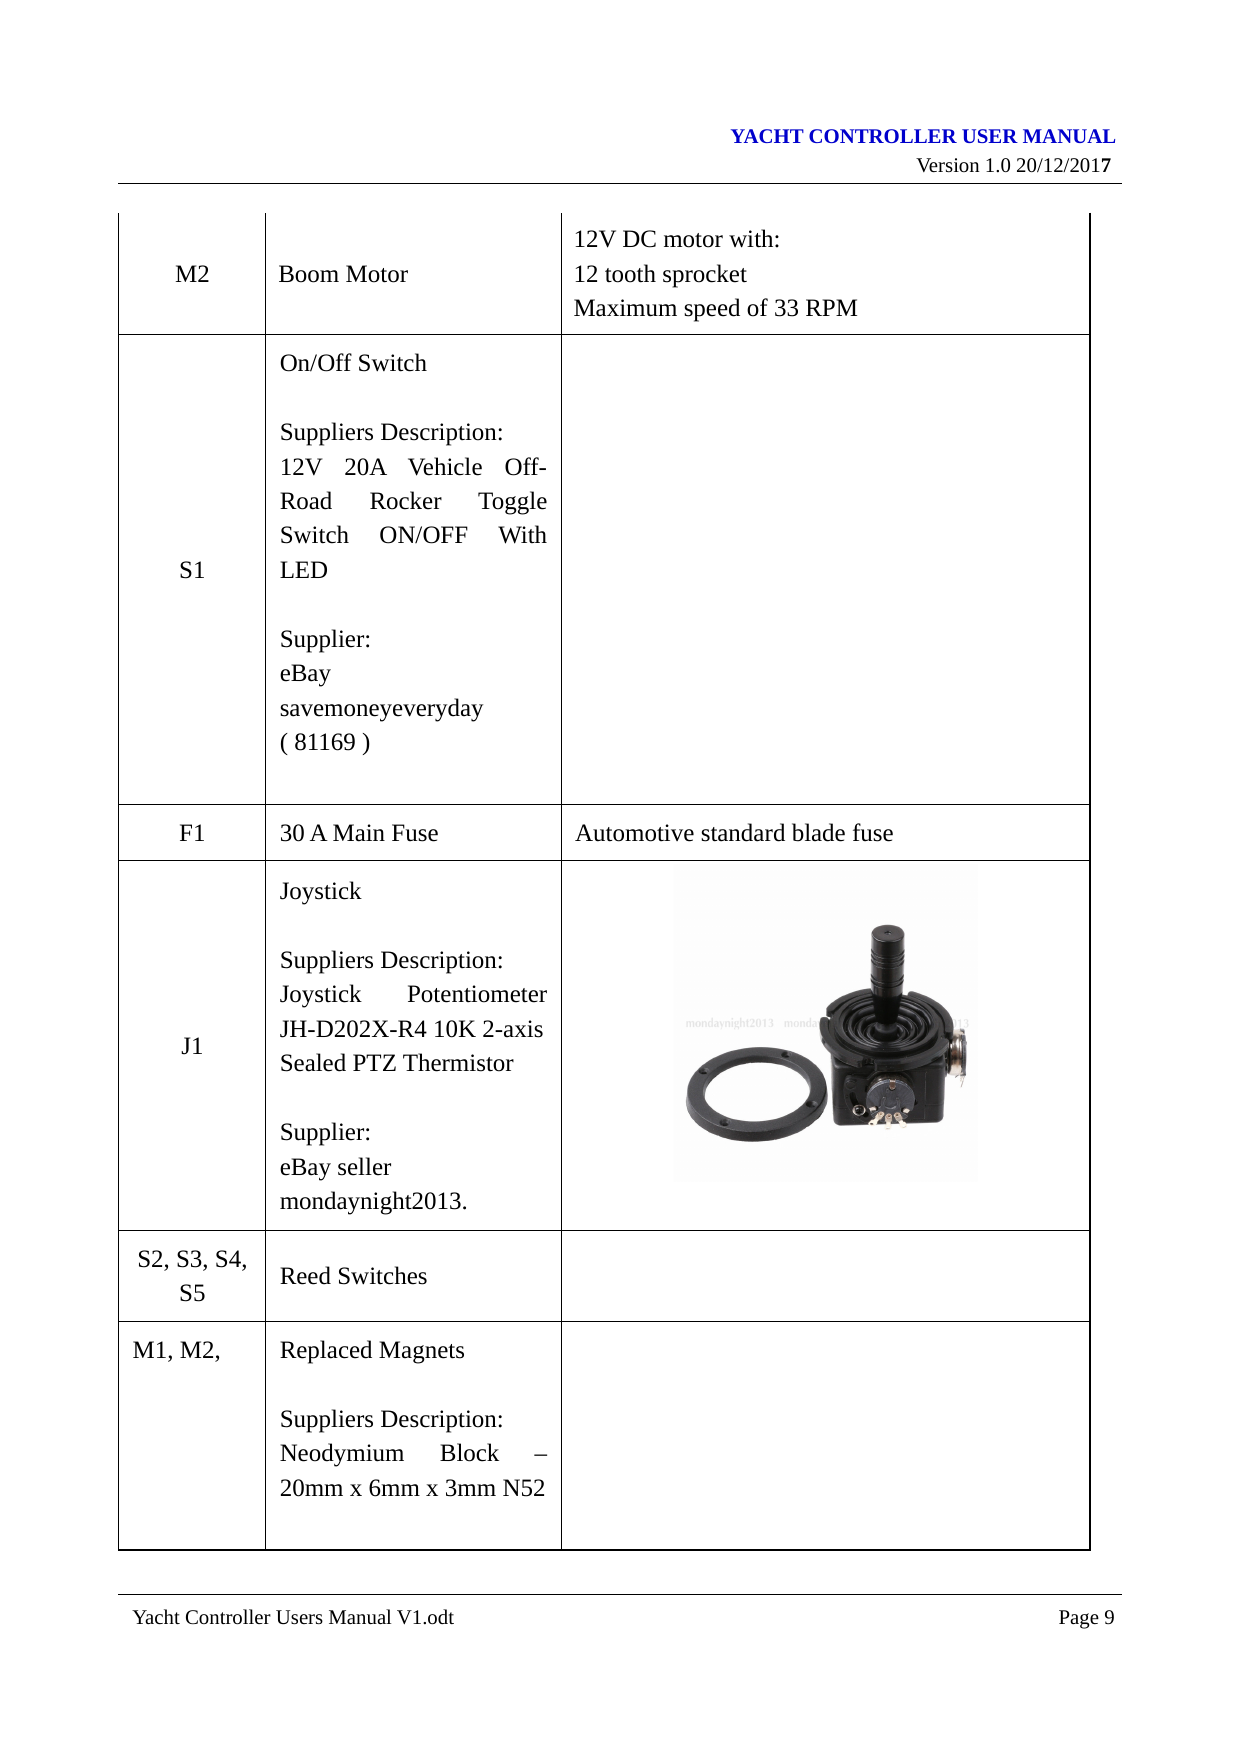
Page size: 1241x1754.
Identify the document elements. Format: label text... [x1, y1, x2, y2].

table_cell M2 [119, 213, 265, 334]
table_cell S1 [119, 335, 265, 804]
picture [673, 864, 978, 1182]
table_cell Replaced Magnets Suppliers Description: Neodymium Block – 20mm x 6mm x 3mm N52 [266, 1322, 561, 1549]
table_cell J1 [119, 861, 265, 1230]
table_cell [562, 1322, 1089, 1549]
table_cell [562, 861, 1089, 1230]
table_cell Reed Switches [266, 1231, 561, 1321]
table_cell On/Off Switch Suppliers Description: 12V 20A Vehicle Off-Road Rocker Toggle Switch ON/OFF With LED Supplier: eBay savemoneyeveryday ( 81169 ) [266, 335, 561, 804]
table_cell Boom Motor [266, 213, 561, 334]
table_cell Automotive standard blade fuse [562, 805, 1089, 860]
table_cell 12V DC motor with: 12 tooth sprocket Maximum speed of 33 RPM [562, 213, 1089, 334]
table_cell Joystick Suppliers Description: Joystick Potentiometer JH-D202X-R4 10K 2-axis Sealed PTZ Thermistor Supplier: eBay seller mondaynight2013. [266, 861, 561, 1230]
table_cell [562, 335, 1089, 804]
table_cell F1 [119, 805, 265, 860]
table_cell 30 A Main Fuse [266, 805, 561, 860]
table_cell S2, S3, S4, S5 [119, 1231, 265, 1321]
table_cell M1, M2, [119, 1322, 265, 1549]
table_cell [562, 1231, 1089, 1321]
